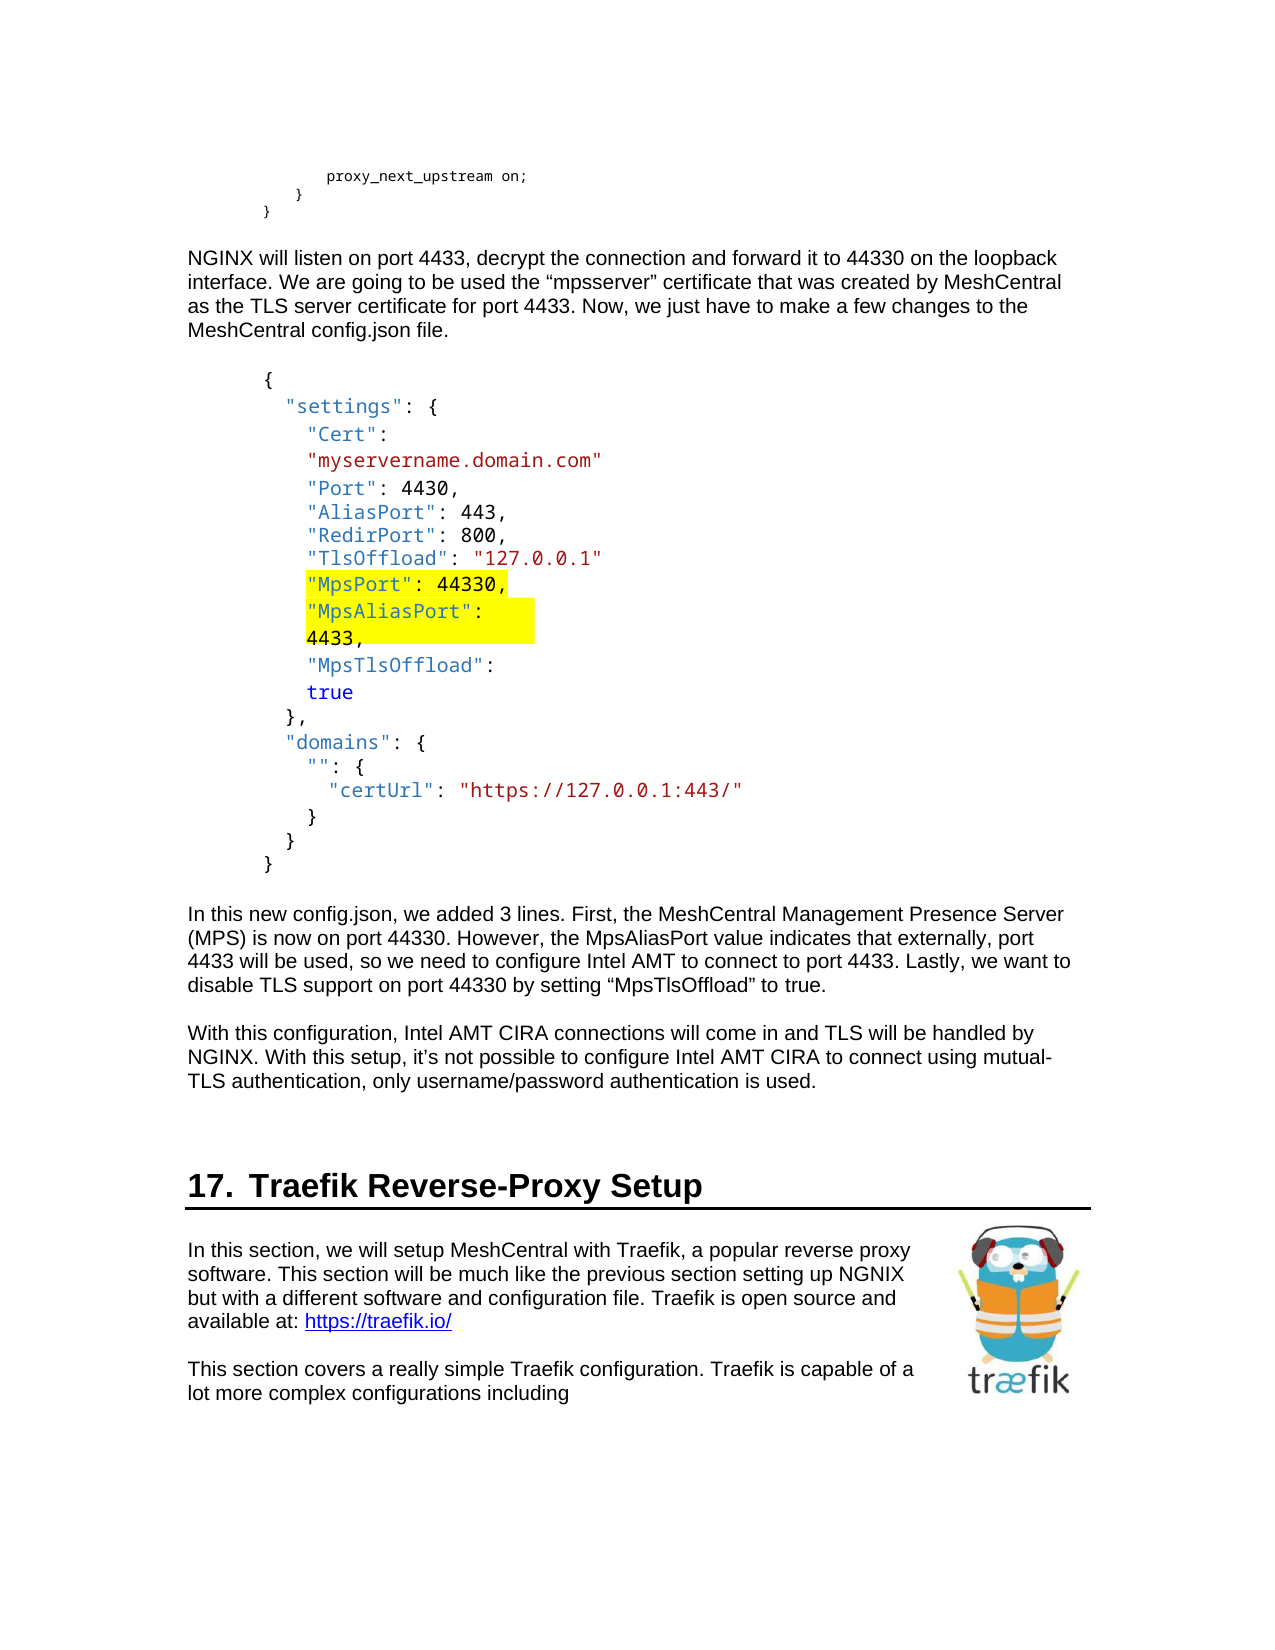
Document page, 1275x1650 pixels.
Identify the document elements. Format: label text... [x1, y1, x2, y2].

text In this new config.json, we added 3 lines. First, the MeshCentral Management Presence Server (MPS) is now on port 44330. However, the MpsAliasPort value indicates that externally, port 4433 will be used, so we need to configure Intel AMT to connect to port 4433. Lastly, we want to disable TLS support on port 44330 by setting “MpsTlsOffload” to true. [187, 901, 1087, 997]
text } [306, 802, 1179, 829]
text } [262, 203, 1179, 220]
text "certUrl": "https://127.0.0.1:443/" [328, 779, 1179, 802]
picture [950, 1222, 1087, 1401]
text } [284, 829, 1179, 852]
subtitle Traefik Reverse-Proxy Setup [187, 1166, 1179, 1204]
text proxy_next_upstream on; [326, 166, 1179, 186]
text "domains": { [284, 728, 1179, 755]
text "Cert": "myservername.domain.com" "Port": 4430, [306, 420, 687, 501]
text This section covers a really simple Traefik configuration. Traefik is capable of a lot more complex configurations including [187, 1357, 932, 1405]
text "MpsAliasPort": 4433, "MpsTlsOffload": true [306, 597, 537, 705]
text "settings": { [284, 393, 1179, 420]
text } [294, 186, 1179, 203]
text "TlsOffload": "127.0.0.1" [306, 547, 1179, 570]
text { [262, 366, 1179, 393]
text }, [284, 705, 1179, 728]
text In this section, we will setup MeshCentral with Traefik, a popular reverse proxy software. This section will be much like the previous section setting up NGNIX but with a different software and configuration file. Traefik is open source and available at: https://traefik.io/ [187, 1237, 932, 1333]
text "RedirPort": 800, [306, 524, 1179, 547]
text With this configuration, Intel AMT CIRA connections will come in and TLS will be handled by NGINX. With this setup, it’s not possible to configure Intel AMT CIRA to connect using mutual- TLS authentication, only username/password authentication is used. [187, 1021, 1056, 1093]
text } [262, 852, 1179, 875]
text "AliasPort": 443, [306, 501, 1179, 524]
text "": { [306, 756, 1179, 779]
text "MpsPort": 44330, [306, 570, 1179, 597]
text NGINX will listen on port 4433, decrypt the connection and forward it to 44330 on the loopback interface. We are going to be used the “mpsserver” certificate that was created by MeshCentral as the TLS server certificate for port 4433. Now, we just have to make a few changes to the MeshCentral config.json file. [187, 246, 1083, 342]
